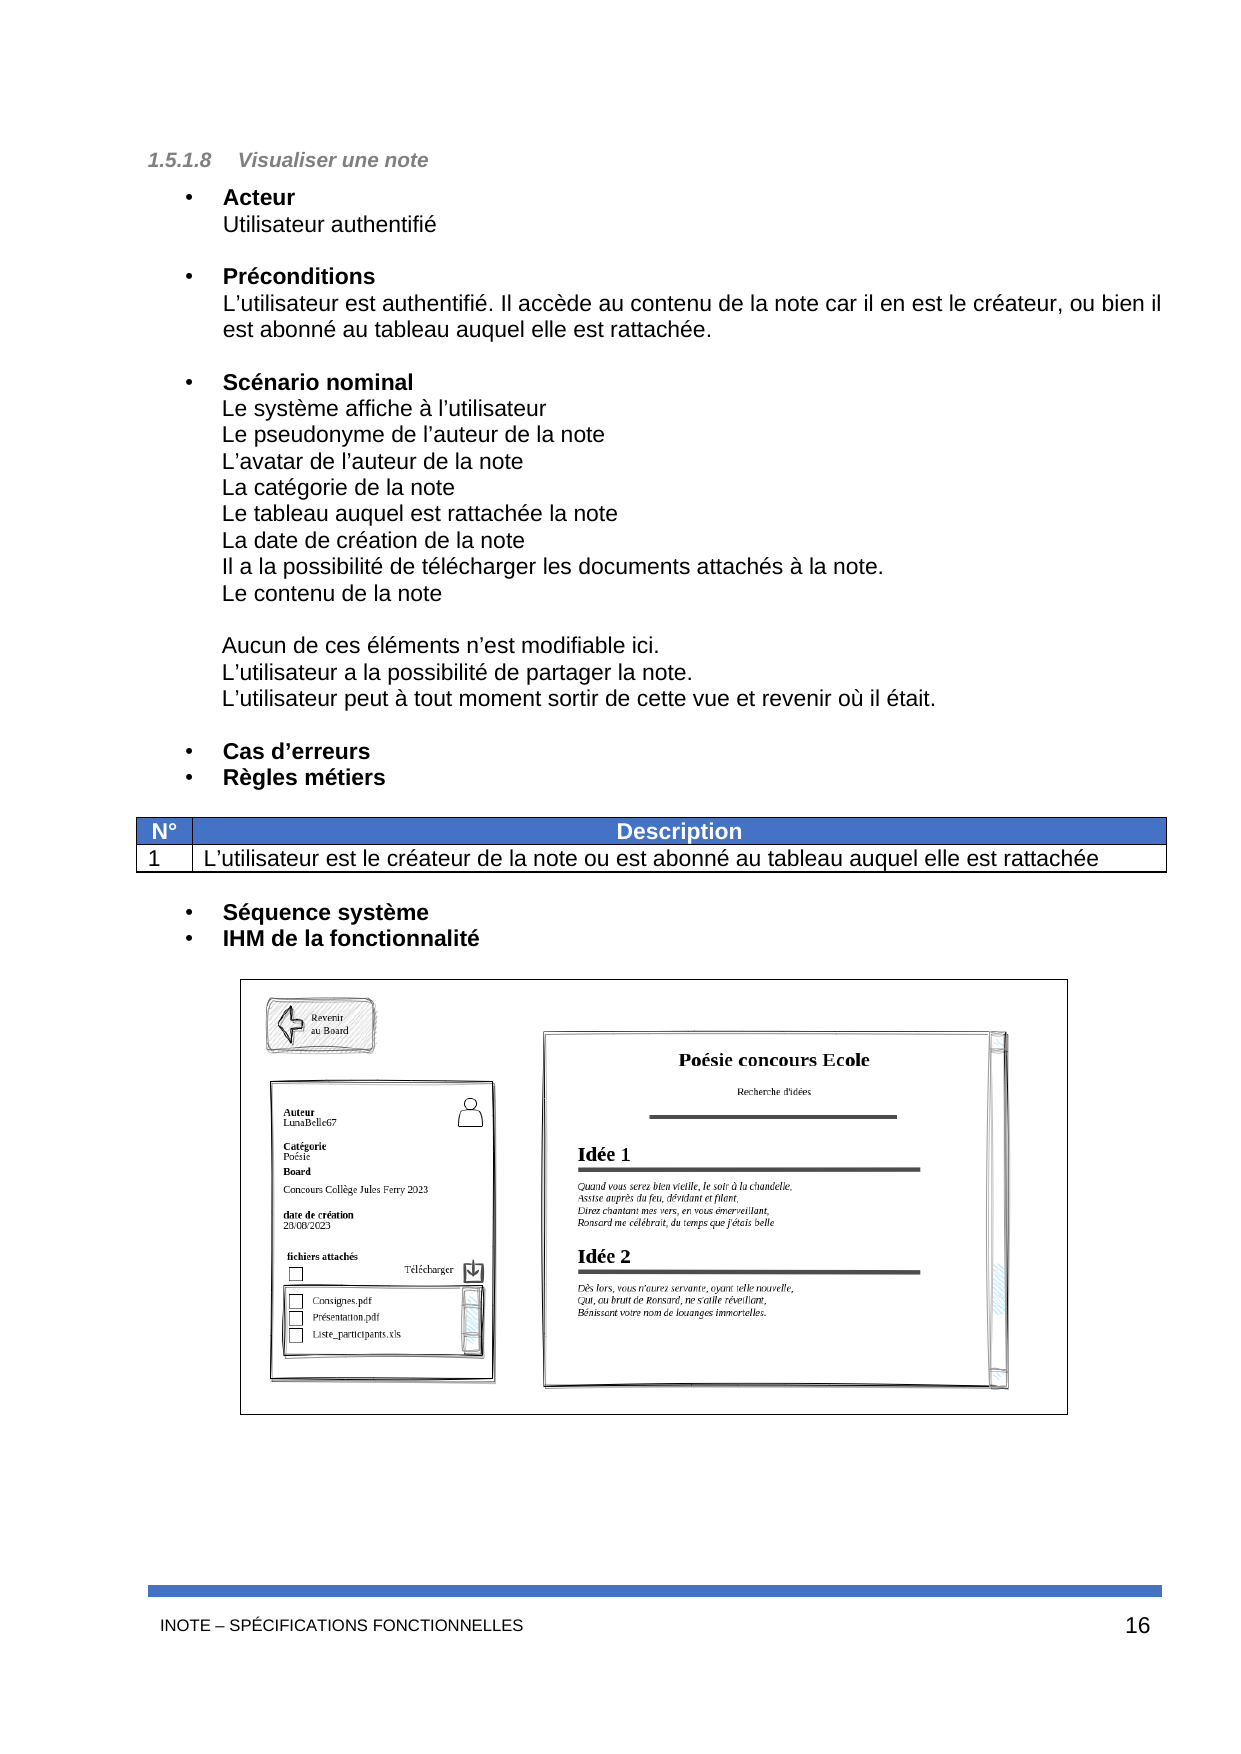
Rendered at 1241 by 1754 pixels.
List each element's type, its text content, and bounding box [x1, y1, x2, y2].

text L’utilisateur peut à tout moment sortir de cette vue et revenir où il était. [222, 685, 1162, 711]
text Il a la possibilité de télécharger les documents attachés à la note. [222, 553, 1162, 579]
table_header N° [137, 818, 192, 844]
text Le contenu de la note [222, 579, 1162, 606]
text L’avatar de l’auteur de la note [222, 448, 1162, 474]
list Préconditions [185, 263, 1162, 289]
subtitle Visualiser une note [148, 148, 1162, 172]
text La catégorie de la note [222, 474, 1162, 500]
text Le pseudonyme de l’auteur de la note [222, 421, 1162, 448]
list Séquence système [185, 899, 1162, 925]
list Scénario nominal [185, 369, 1162, 395]
list Cas d’erreurs [185, 738, 1162, 764]
table_cell 1 [137, 845, 192, 871]
text L’utilisateur a la possibilité de partager la note. [222, 658, 1162, 685]
picture [242, 981, 1064, 1412]
text Le système affiche à l’utilisateur [222, 395, 1162, 421]
list Utilisateur authentifié [185, 211, 1162, 237]
text Le tableau auquel est rattachée la note [222, 500, 1162, 527]
text Aucun de ces éléments n’est modifiable ici. [222, 632, 1162, 658]
text La date de création de la note [222, 527, 1162, 553]
table_header Description [193, 818, 1166, 844]
list L’utilisateur est authentifié. Il accède au contenu de la note car il en est le créateur, ou bien il est abonné au tableau auquel elle est rattachée. [185, 289, 1162, 342]
table_cell L’utilisateur est le créateur de la note ou est abonné au tableau auquel elle est rattachée [193, 845, 1166, 871]
list Règles métiers [185, 764, 1162, 790]
list Acteur [185, 184, 1162, 211]
list IHM de la fonctionnalité [185, 925, 1162, 952]
